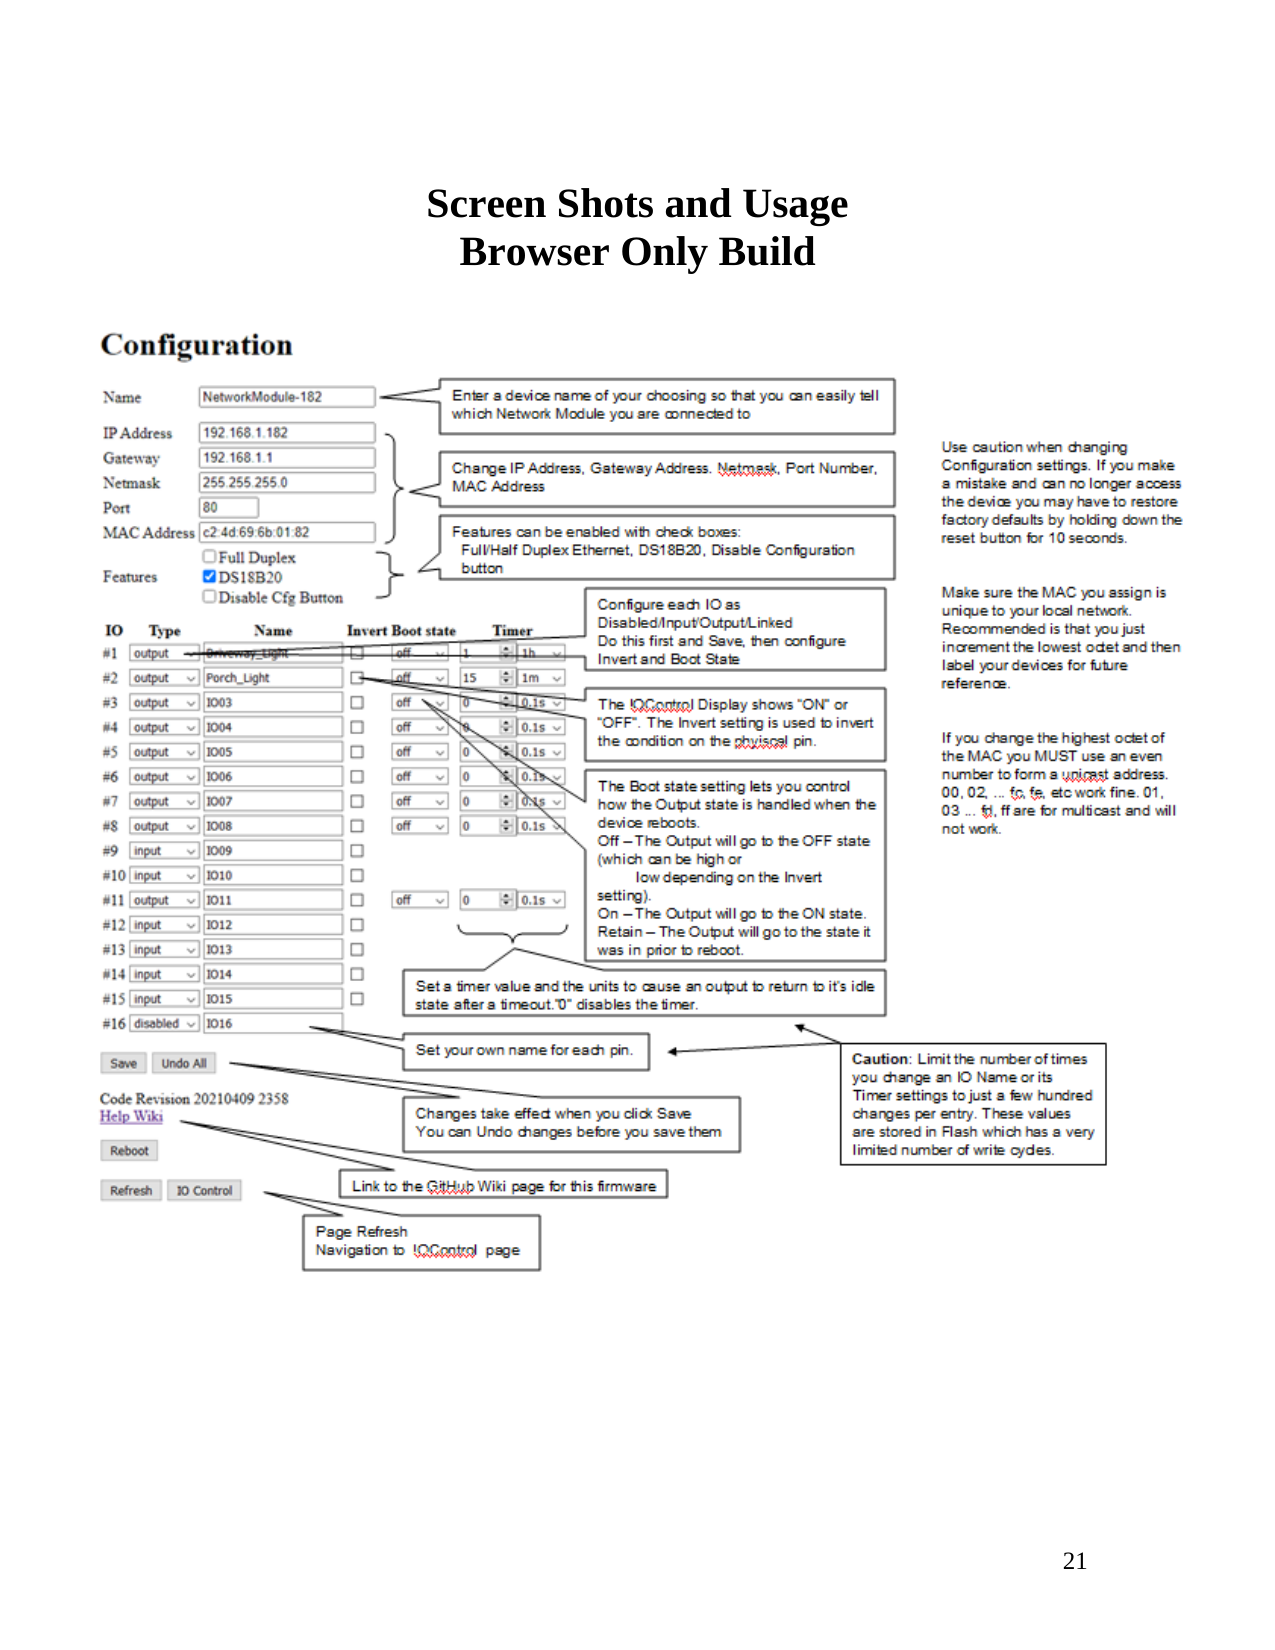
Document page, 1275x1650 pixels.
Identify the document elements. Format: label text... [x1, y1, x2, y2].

text Browser Only Build [187, 227, 1087, 274]
text Screen Shots and Usage [187, 179, 1087, 227]
picture [93, 322, 1201, 1290]
